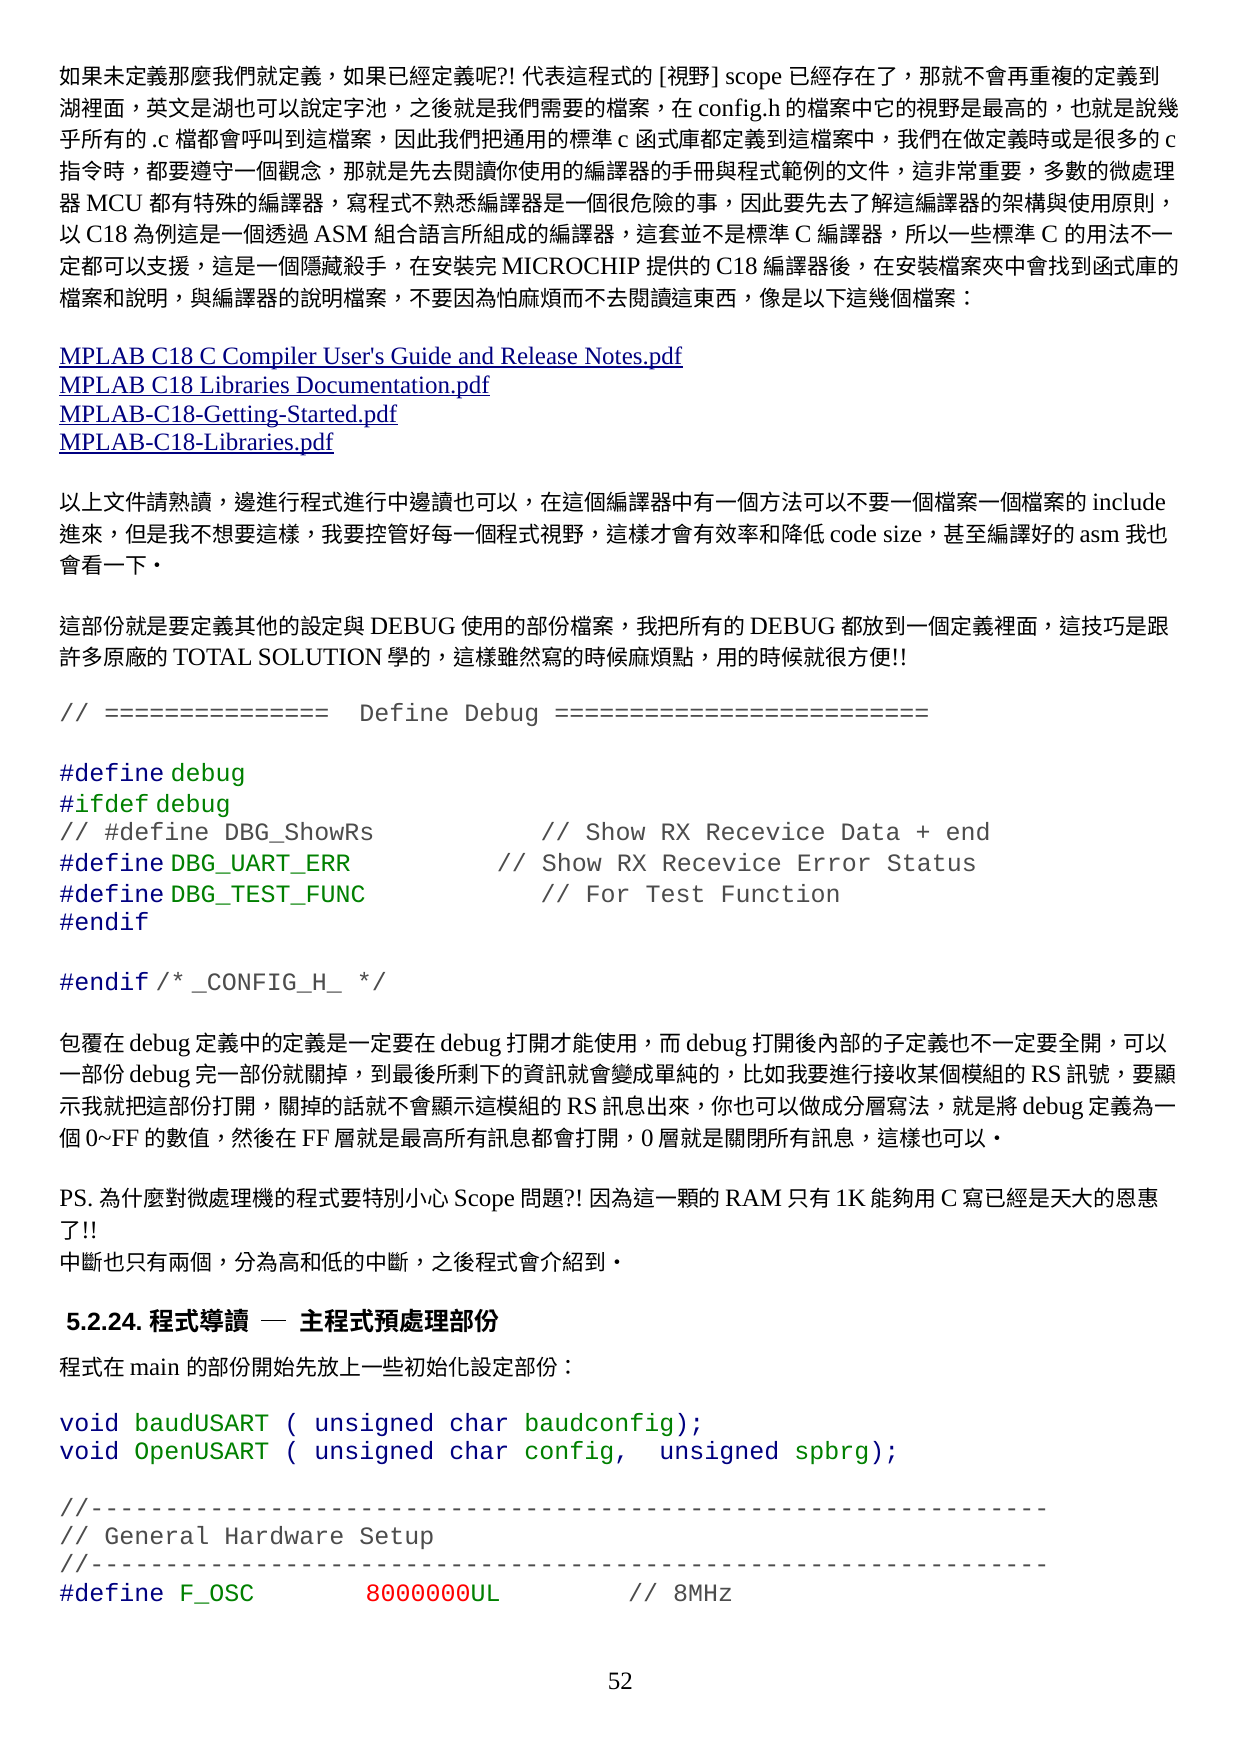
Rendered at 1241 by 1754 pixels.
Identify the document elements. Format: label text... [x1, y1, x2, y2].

text 中斷也只有兩個，分為高和低的中斷，之後程式會介紹到‧ [59, 1244, 1181, 1276]
text 這部份就是要定義其他的設定與DEBUG使用的部份檔案，我把所有的DEBUG都放到一個定義裡面，這技巧是跟許多原廠的TOTAL SOLUTION學的，這樣雖然寫的時候麻煩點，用的時候就很方便!! [59, 609, 1181, 672]
text #endif /* _CONFIG_H_ */ [59, 967, 1181, 997]
text MPLAB C18 Libraries Documentation.pdf [59, 370, 1181, 399]
text //---------------------------------------------------------------- [59, 1495, 1181, 1524]
text #define DBG_UART_ERR // Show RX Recevice Error Status [59, 848, 1181, 879]
text 包覆在debug定義中的定義是一定要在debug打開才能使用，而debug打開後內部的子定義也不一定要全開，可以一部份debug完一部份就關掉，到最後所剩下的資訊就會變成單純的，比如我要進行接收某個模組的RS訊號，要顯示我就把這部份打開，關掉的話就不會顯示這模組的RS訊息出來，你也可以做成分層寫法，就是將debug定義為一個0~FF的數值，然後在FF層就是最高所有訊息都會打開，0層就是關閉所有訊息，這樣也可以‧ [59, 1026, 1181, 1152]
text void baudUSART ( unsigned char baudconfig); [59, 1410, 1181, 1439]
text // =============== Define Debug ========================= [59, 701, 1181, 729]
text #ifdef debug [59, 789, 1181, 819]
text #define DBG_TEST_FUNC // For Test Function [59, 879, 1181, 909]
text void OpenUSART ( unsigned char config, unsigned spbrg); [59, 1439, 1181, 1467]
text MPLAB-C18-Getting-Started.pdf [59, 399, 1181, 427]
text 程式在 main 的部份開始先放上一些初始化設定部份： [59, 1350, 1181, 1382]
text #endif [59, 909, 1181, 938]
text #define F_OSC 8000000UL // 8MHz [59, 1580, 1181, 1609]
text // #define DBG_ShowRs // Show RX Recevice Data + end [59, 819, 1181, 848]
text #define debug [59, 758, 1181, 789]
text MPLAB-C18-Libraries.pdf [59, 427, 1181, 456]
text //---------------------------------------------------------------- [59, 1552, 1181, 1580]
text 如果未定義那麼我們就定義，如果已經定義呢?! 代表這程式的 [視野] scope 已經存在了，那就不會再重複的定義到湖裡面，英文是湖也可以說定字池，之後就是我們需要的檔案，在config.h的檔案中它的視野是最高的，也就是說幾乎所有的 .c 檔都會呼叫到這檔案，因此我們把通用的標準 c 函式庫都定義到這檔案中，我們在做定義時或是很多的 c 指令時，都要遵守一個觀念，那就是先去閱讀你使用的編譯器的手冊與程式範例的文件，這非常重要，多數的微處理器 MCU 都有特殊的編譯器，寫程式不熟悉編譯器是一個很危險的事，因此要先去了解這編譯器的架構與使用原則，以 C18 為例這是一個透過 ASM 組合語言所組成的編譯器，這套並不是標準 C 編譯器，所以一些標準 C 的用法不一定都可以支援，這是一個隱藏殺手，在安裝完 MICROCHIP 提供的C18 編譯器後，在安裝檔案夾中會找到函式庫的檔案和說明，與編譯器的說明檔案，不要因為怕麻煩而不去閱讀這東西，像是以下這幾個檔案： [59, 59, 1181, 312]
subtitle 程式導讀 ─ 主程式預處理部份 [59, 1301, 1181, 1337]
text MPLAB C18 C Compiler User's Guide and Release Notes.pdf [59, 341, 1181, 370]
text // General Hardware Setup [59, 1524, 1181, 1552]
text PS. 為什麼對微處理機的程式要特別小心Scope問題?! 因為這一顆的RAM只有1K能夠用C寫已經是天大的恩惠了!! [59, 1181, 1181, 1244]
text 以上文件請熟讀，邊進行程式進行中邊讀也可以，在這個編譯器中有一個方法可以不要一個檔案一個檔案的 include 進來，但是我不想要這樣，我要控管好每一個程式視野，這樣才會有效率和降低 code size，甚至編譯好的asm我也會看一下‧ [59, 485, 1181, 580]
